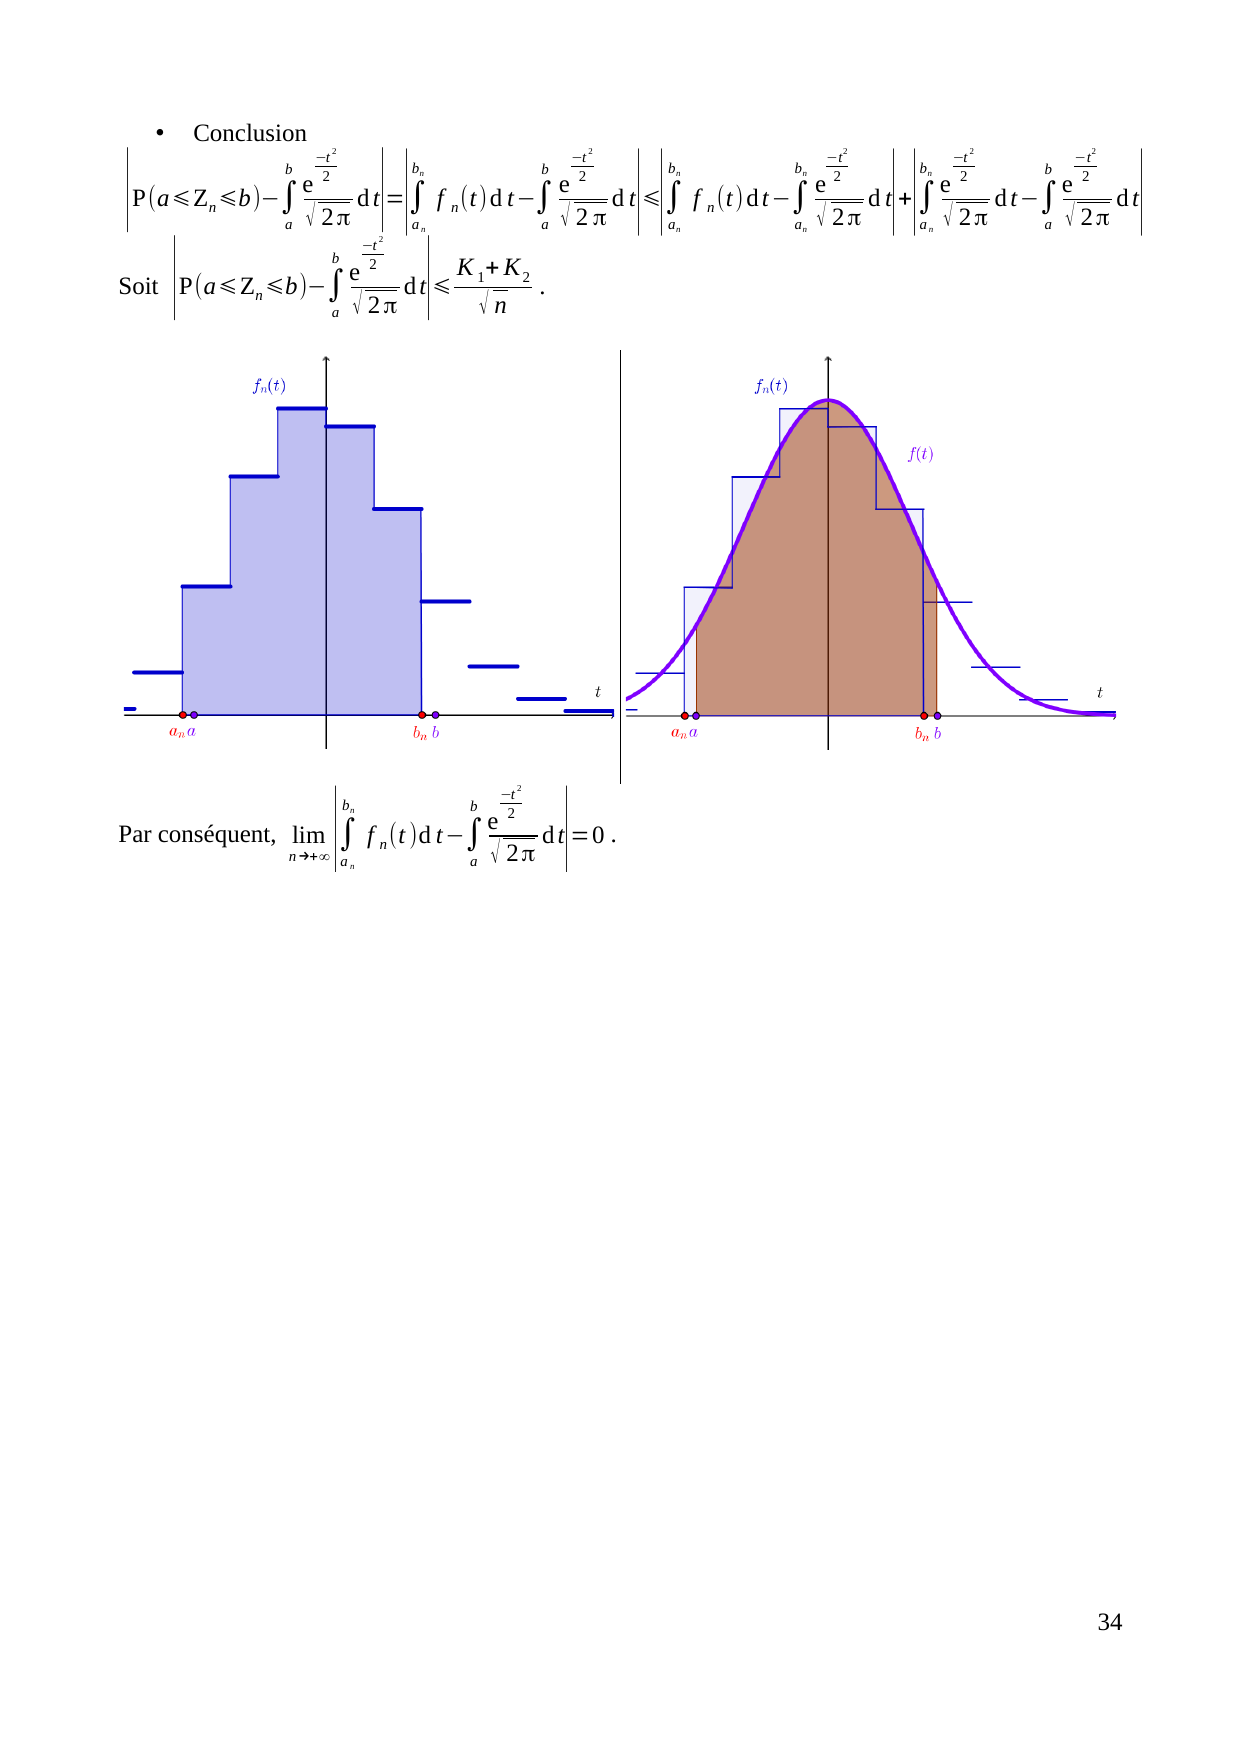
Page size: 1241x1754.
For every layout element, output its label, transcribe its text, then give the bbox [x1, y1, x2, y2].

text Par conséquent, . [118, 784, 1122, 872]
table_header [118, 350, 620, 784]
table_header [621, 350, 1122, 784]
text Soit . [118, 235, 1122, 321]
list Conclusion [156, 118, 1122, 147]
